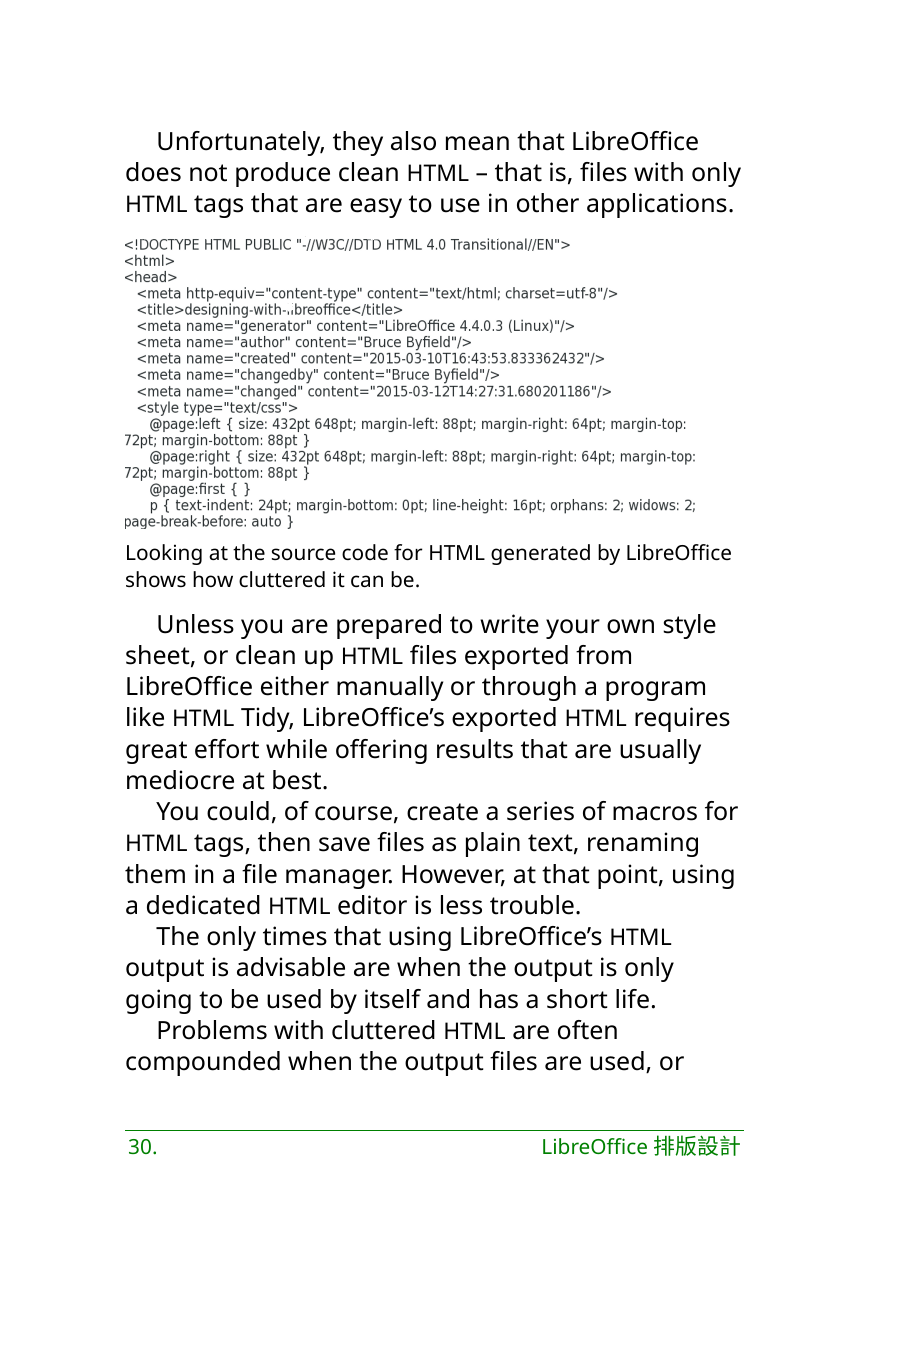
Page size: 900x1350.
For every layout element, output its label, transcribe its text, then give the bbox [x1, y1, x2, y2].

table_header [125, 234, 744, 530]
picture [125, 234, 698, 529]
text Problems with cluttered HTML are often compounded when the output files are used, or [125, 1014, 744, 1077]
text The only times that using LibreOffice’s HTML output is advisable are when the output is only going to be used by itself and has a short life. [125, 921, 744, 1014]
text You could, of course, create a series of macros for HTML tags, then save files as plain text, renaming them in a file manager. However, at that point, using a dedicated HTML editor is less trouble. [125, 796, 744, 921]
text Unless you are prepared to write your own style sheet, or clean up HTML files exported from LibreOffice either manually or through a program like HTML Tidy, LibreOffice’s exported HTML requires great effort while offering results that are usually mediocre at best. [125, 608, 744, 796]
text Unfortunately, they also mean that LibreOffice does not produce clean HTML – that is, files with only HTML tags that are easy to use in other applications. [125, 125, 744, 219]
table_cell Looking at the source code for HTML generated by LibreOffice shows how cluttered it can be. [125, 530, 744, 592]
